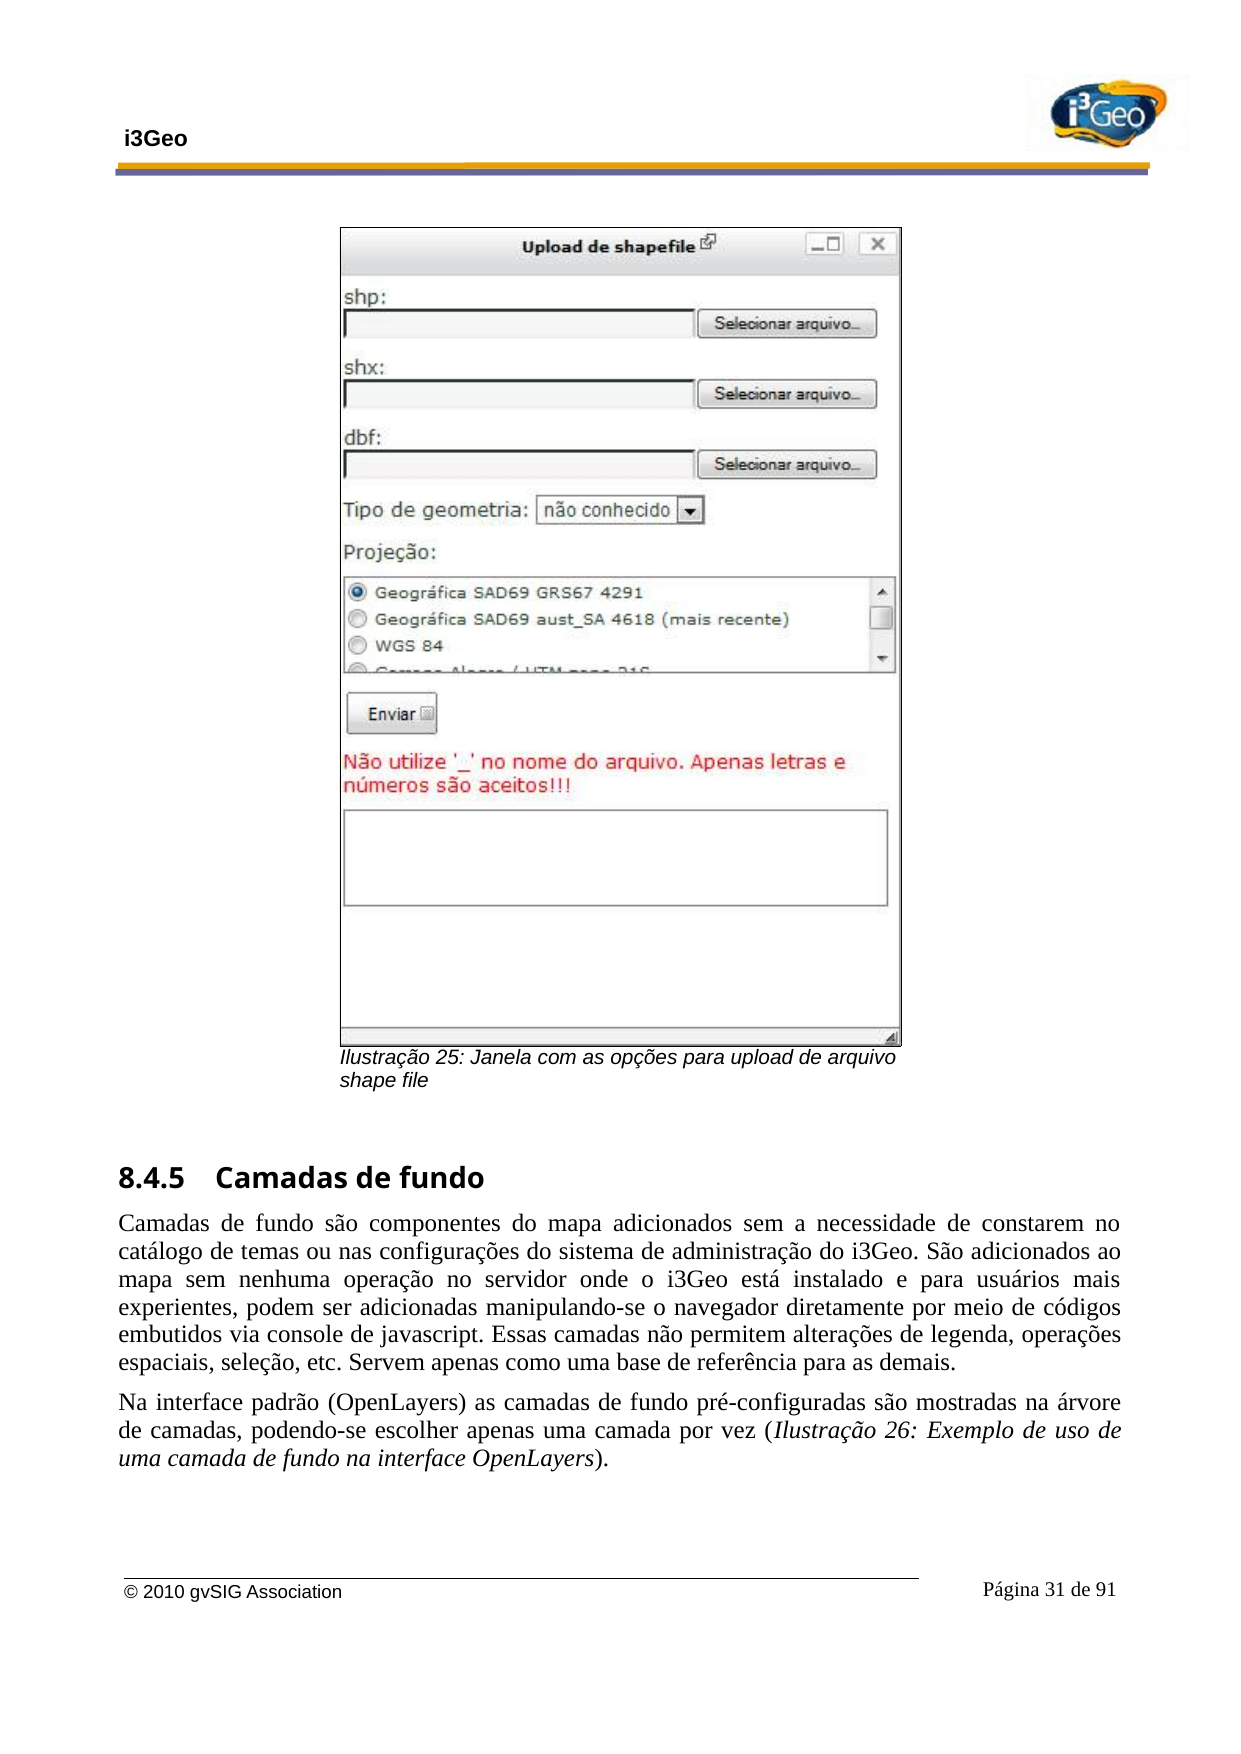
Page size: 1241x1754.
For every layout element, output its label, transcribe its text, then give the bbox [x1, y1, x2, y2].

picture [341, 228, 901, 1046]
text Ilustração 25: Janela com as opções para upload de arquivo shape file [339, 1046, 901, 1092]
text Na interface padrão (OpenLayers) as camadas de fundo pré-configuradas são mostradas na árvore de camadas, podendo-se escolher apenas uma camada por vez (Ilustração 26: Exemplo de uso de uma camada de fundo na interface OpenLayers). [118, 1388, 1122, 1471]
text Camadas de fundo são componentes do mapa adicionados sem a necessidade de constarem no catálogo de temas ou nas configurações do sistema de administração do i3Geo. São adicionados ao mapa sem nenhuma operação no servidor onde o i3Geo está instalado e para usuários mais experientes, podem ser adicionadas manipulando-se o navegador diretamente por meio de códigos embutidos via console de javascript. Essas camadas não permitem alterações de legenda, operações espaciais, seleção, etc. Servem apenas como uma base de referência para as demais. [118, 1209, 1122, 1376]
subtitle Camadas de fundo [118, 1157, 1122, 1197]
picture [1025, 74, 1191, 151]
